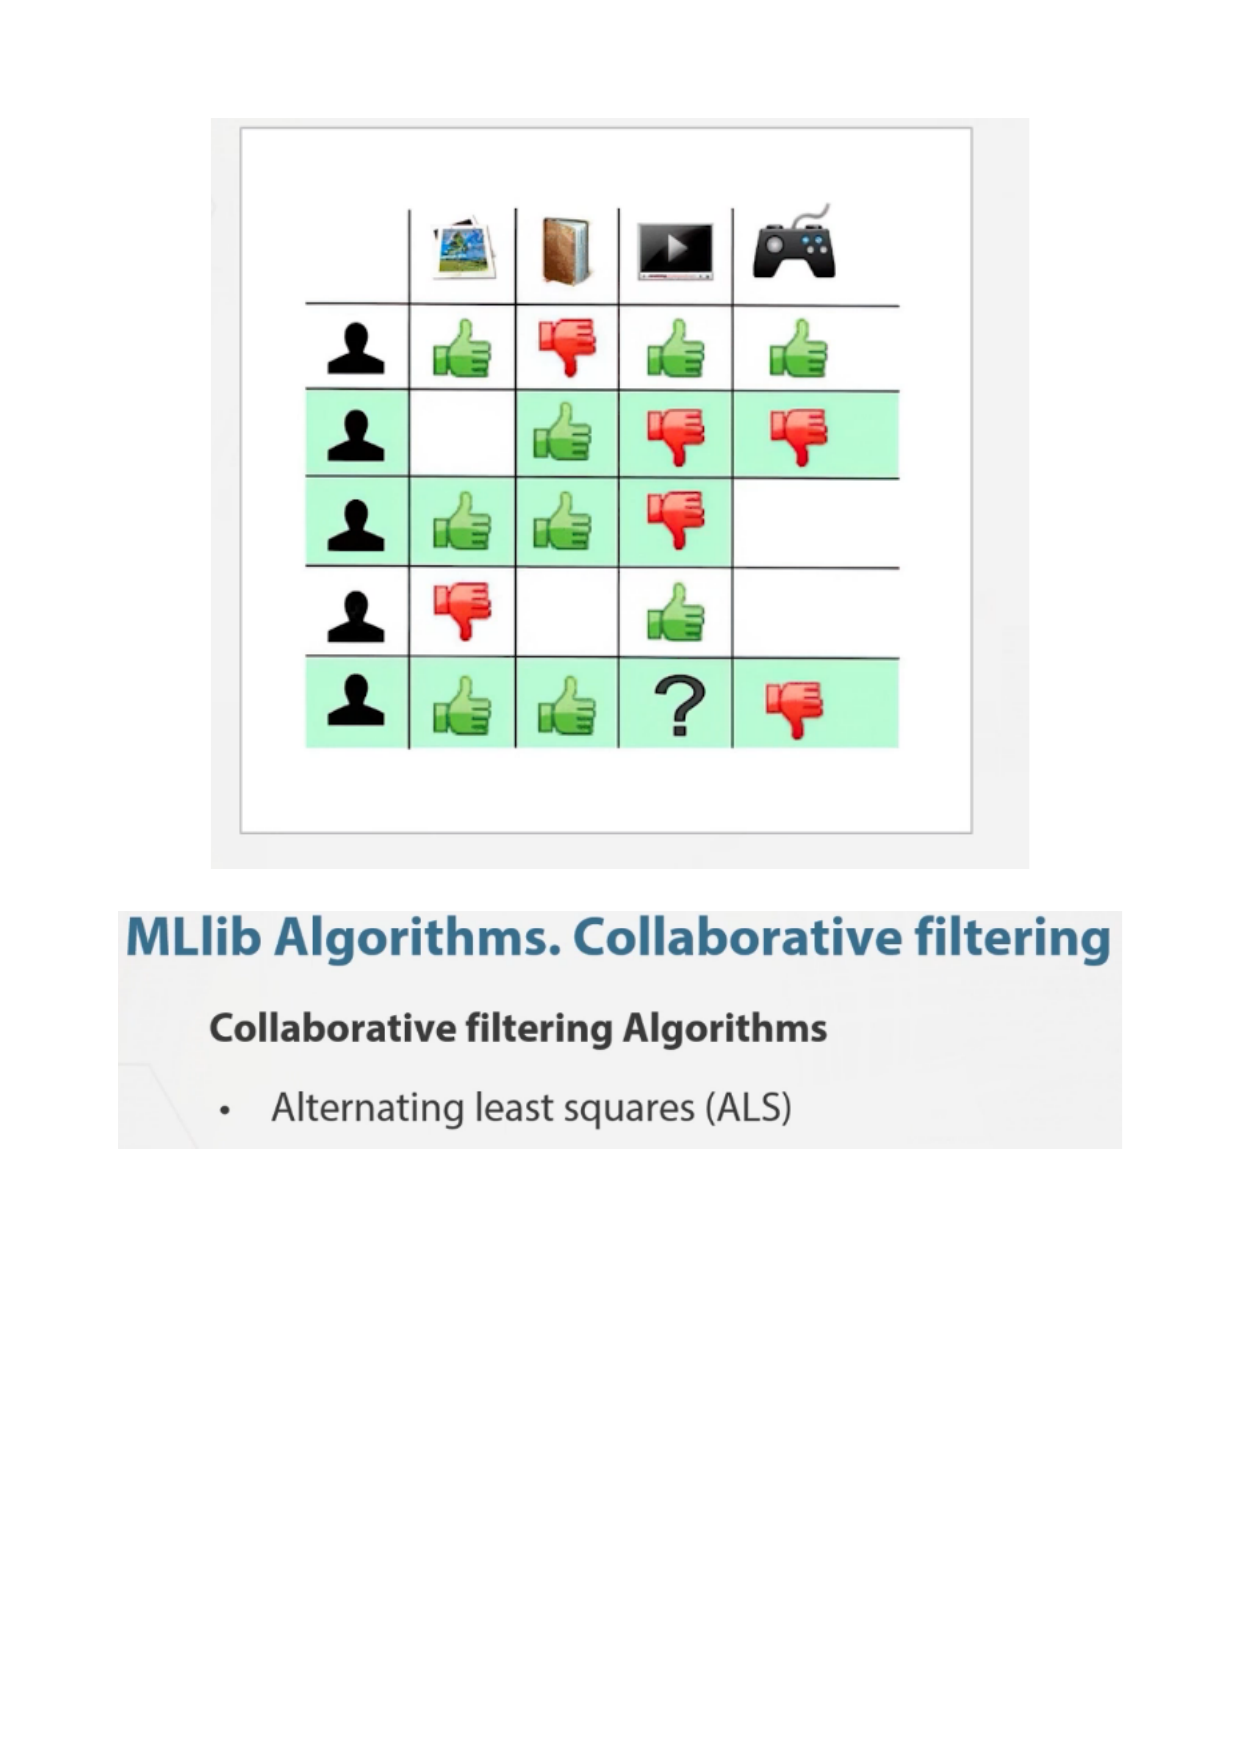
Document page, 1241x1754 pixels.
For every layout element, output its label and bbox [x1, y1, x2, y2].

picture [118, 911, 1123, 1149]
picture [210, 118, 1030, 869]
